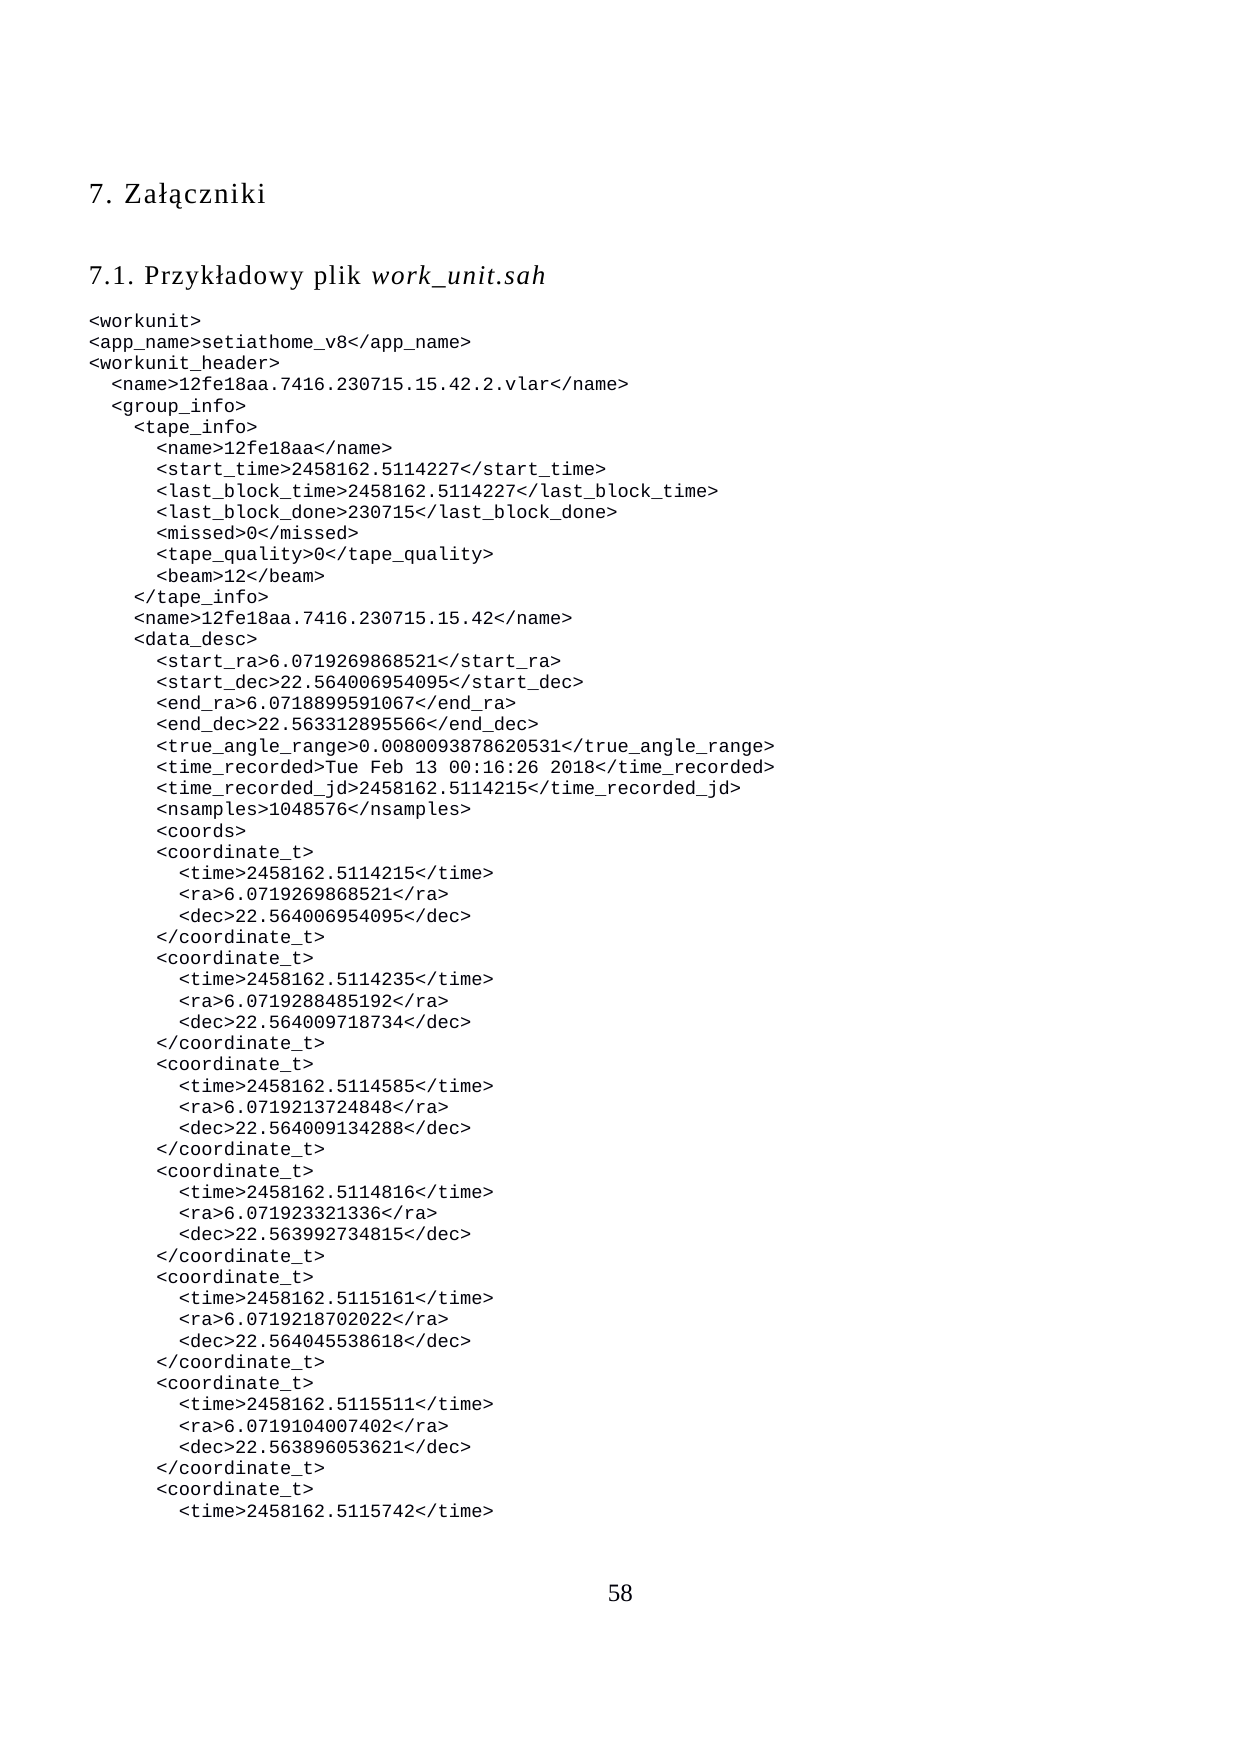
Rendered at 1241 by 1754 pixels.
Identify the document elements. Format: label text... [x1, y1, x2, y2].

text <ra>6.0719104007402</ra> [88, 1416, 1152, 1438]
text <tape_info> [88, 418, 1152, 439]
text <dec>22.564009718734</dec> [88, 1013, 1152, 1034]
text <dec>22.563896053621</dec> [88, 1438, 1152, 1459]
subtitle 7. Załączniki [88, 176, 1152, 210]
text <time>2458162.5115161</time> [88, 1289, 1152, 1310]
text <coordinate_t> [88, 1161, 1152, 1183]
text <time>2458162.5115742</time> [88, 1501, 1152, 1523]
text <end_dec>22.563312895566</end_dec> [88, 715, 1152, 736]
text <app_name>setiathome_v8</app_name> [88, 333, 1152, 354]
text <dec>22.564006954095</dec> [88, 906, 1152, 928]
text <beam>12</beam> [88, 566, 1152, 588]
text </coordinate_t> [88, 928, 1152, 949]
text <time>2458162.5114215</time> [88, 864, 1152, 885]
text <nsamples>1048576</nsamples> [88, 800, 1152, 821]
text <dec>22.564045538618</dec> [88, 1331, 1152, 1353]
text <coordinate_t> [88, 843, 1152, 864]
text <ra>6.0719213724848</ra> [88, 1098, 1152, 1119]
text </coordinate_t> [88, 1459, 1152, 1480]
text <time_recorded_jd>2458162.5114215</time_recorded_jd> [88, 779, 1152, 800]
text <ra>6.0719269868521</ra> [88, 885, 1152, 906]
text <dec>22.564009134288</dec> [88, 1119, 1152, 1140]
subtitle 7.1. Przykładowy plik work_unit.sah [88, 259, 1152, 290]
text <name>12fe18aa</name> [88, 439, 1152, 460]
text <ra>6.0719288485192</ra> [88, 991, 1152, 1013]
text <last_block_time>2458162.5114227</last_block_time> [88, 481, 1152, 503]
text <time>2458162.5114816</time> [88, 1183, 1152, 1204]
text <ra>6.0719218702022</ra> [88, 1310, 1152, 1331]
text <start_ra>6.0719269868521</start_ra> [88, 651, 1152, 673]
text <group_info> [88, 396, 1152, 418]
text <coordinate_t> [88, 1268, 1152, 1289]
text </coordinate_t> [88, 1353, 1152, 1374]
text <coordinate_t> [88, 949, 1152, 970]
text </coordinate_t> [88, 1034, 1152, 1055]
text <time>2458162.5114235</time> [88, 970, 1152, 991]
text <true_angle_range>0.0080093878620531</true_angle_range> [88, 736, 1152, 758]
text <start_dec>22.564006954095</start_dec> [88, 673, 1152, 694]
text <coords> [88, 821, 1152, 843]
text <time_recorded>Tue Feb 13 00:16:26 2018</time_recorded> [88, 758, 1152, 779]
text </coordinate_t> [88, 1140, 1152, 1161]
text <name>12fe18aa.7416.230715.15.42.2.vlar</name> [88, 375, 1152, 396]
text <time>2458162.5115511</time> [88, 1395, 1152, 1416]
text <last_block_done>230715</last_block_done> [88, 503, 1152, 524]
text <name>12fe18aa.7416.230715.15.42</name> [88, 609, 1152, 630]
text <dec>22.563992734815</dec> [88, 1225, 1152, 1246]
text <end_ra>6.0718899591067</end_ra> [88, 694, 1152, 715]
text </coordinate_t> [88, 1246, 1152, 1268]
text <time>2458162.5114585</time> [88, 1076, 1152, 1098]
text <workunit> [88, 311, 1152, 333]
text <start_time>2458162.5114227</start_time> [88, 460, 1152, 481]
text <missed>0</missed> [88, 524, 1152, 545]
text <data_desc> [88, 630, 1152, 651]
text <coordinate_t> [88, 1480, 1152, 1501]
text </tape_info> [88, 588, 1152, 609]
text <coordinate_t> [88, 1055, 1152, 1076]
text <tape_quality>0</tape_quality> [88, 545, 1152, 566]
text <workunit_header> [88, 354, 1152, 375]
text <coordinate_t> [88, 1374, 1152, 1395]
text <ra>6.071923321336</ra> [88, 1204, 1152, 1225]
